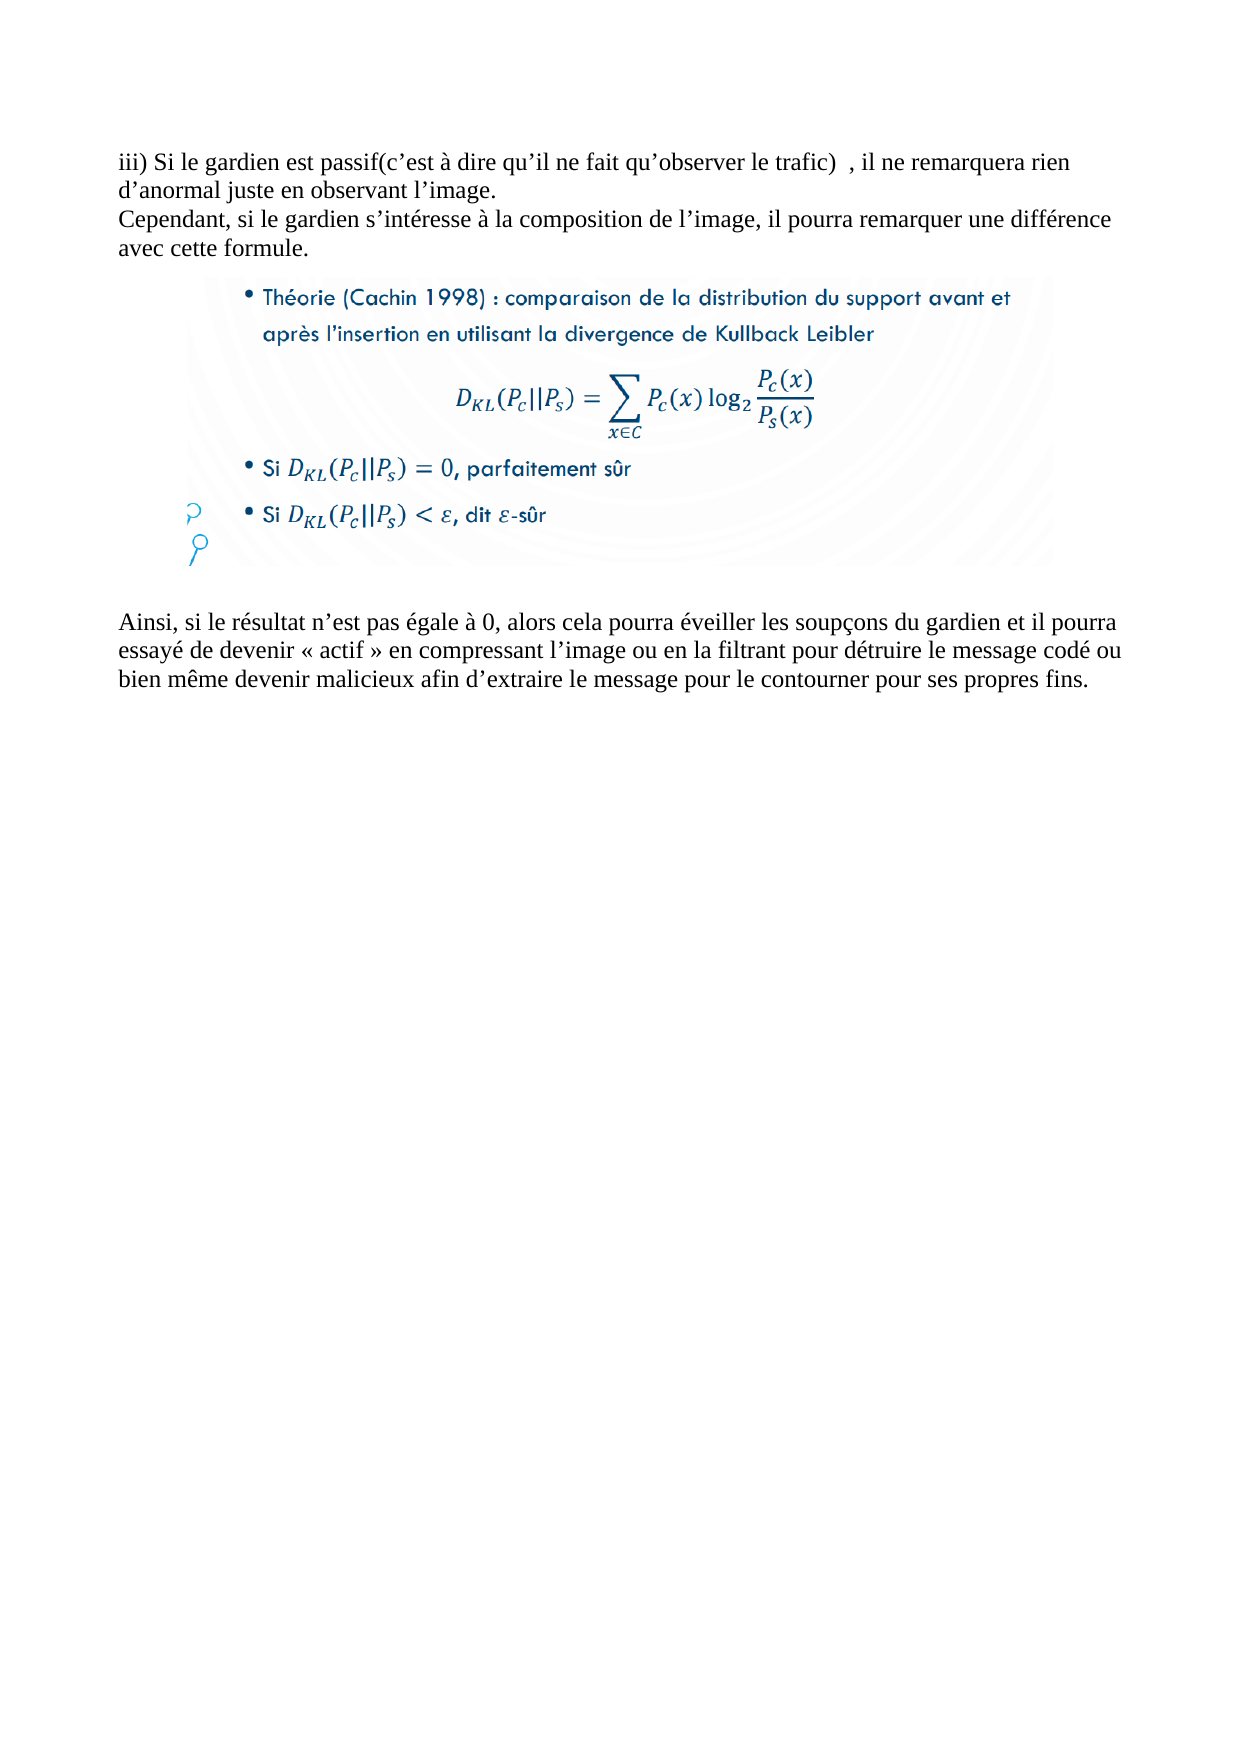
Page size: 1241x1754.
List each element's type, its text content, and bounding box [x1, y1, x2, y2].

text Ainsi, si le résultat n’est pas égale à 0, alors cela pourra éveiller les soupçons du gardien et il pourra essayé de devenir « actif » en compressant l’image ou en la filtrant pour détruire le message codé ou bien même devenir malicieux afin d’extraire le message pour le contourner pour ses propres fins. [118, 607, 1122, 693]
text Cependant, si le gardien s’intéresse à la composition de l’image, il pourra remarquer une différence avec cette formule. [118, 204, 1122, 262]
text iii) Si le gardien est passif(c’est à dire qu’il ne fait qu’observer le trafic) , il ne remarquera rien d’anormal juste en observant l’image. [118, 147, 1122, 204]
picture [187, 277, 1054, 566]
